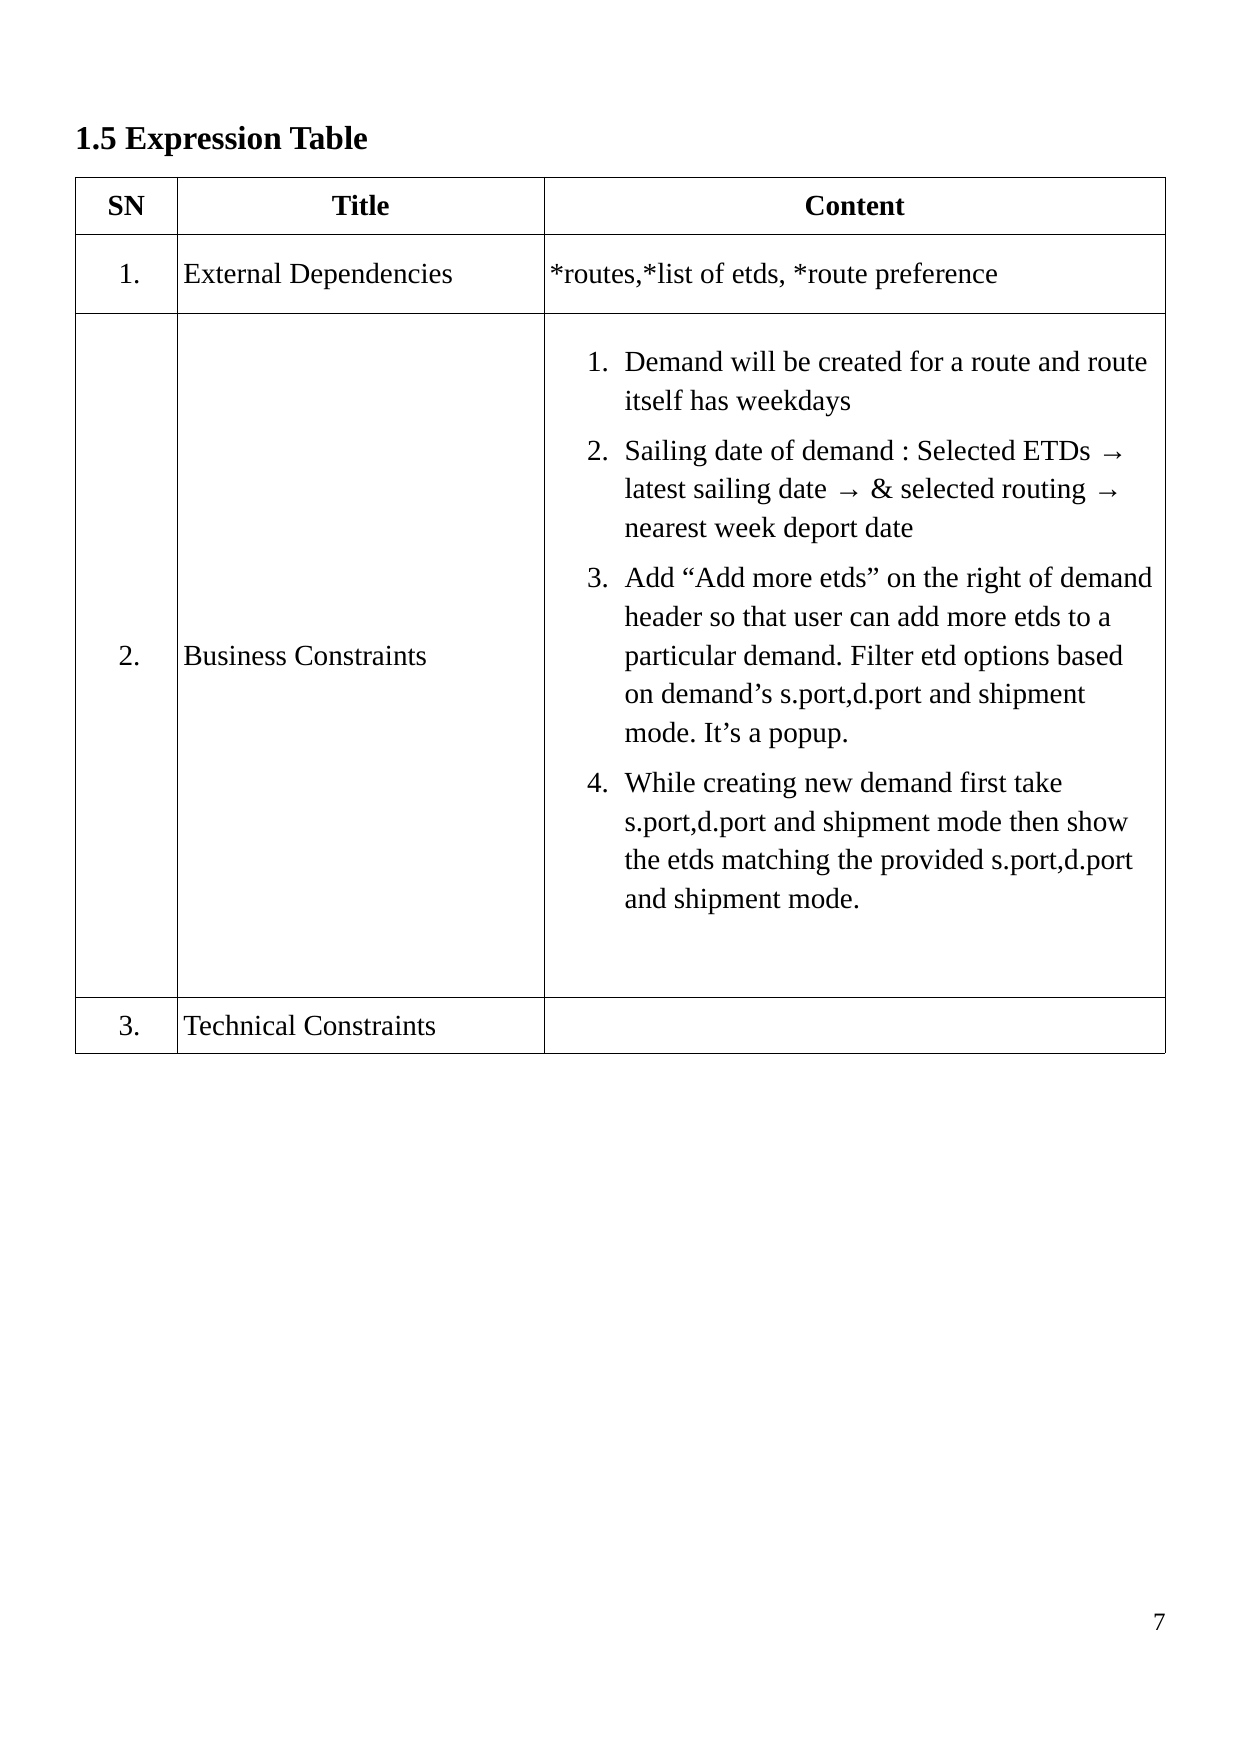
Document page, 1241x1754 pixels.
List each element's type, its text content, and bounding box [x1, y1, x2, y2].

table_cell *routes,*list of etds, *route preference [545, 235, 1165, 312]
table_header Content [545, 178, 1165, 234]
table_header Title [178, 178, 544, 234]
table_cell Technical Constraints [178, 998, 544, 1052]
table_cell Demand will be created for a route and route itself has weekdays Sailing date of demand : Selected ETDs → latest sailing date → & selected routing → nearest week deport date Add “Add more etds” on the right of demand header so that user can add more etds to a particular demand. Filter etd options based on demand’s s.port,d.port and shipment mode. It’s a popup. While creating new demand first take s.port,d.port and shipment mode then show the etds matching the provided s.port,d.port and shipment mode. [545, 314, 1165, 997]
table_cell [76, 998, 177, 1052]
table_cell [545, 998, 1165, 1052]
table_cell External Dependencies [178, 235, 544, 312]
text 1.5 Expression Table [75, 118, 1165, 156]
table_cell Business Constraints [178, 314, 544, 997]
table_header SN [76, 178, 177, 234]
table_cell [76, 314, 177, 997]
table_cell [76, 235, 177, 312]
